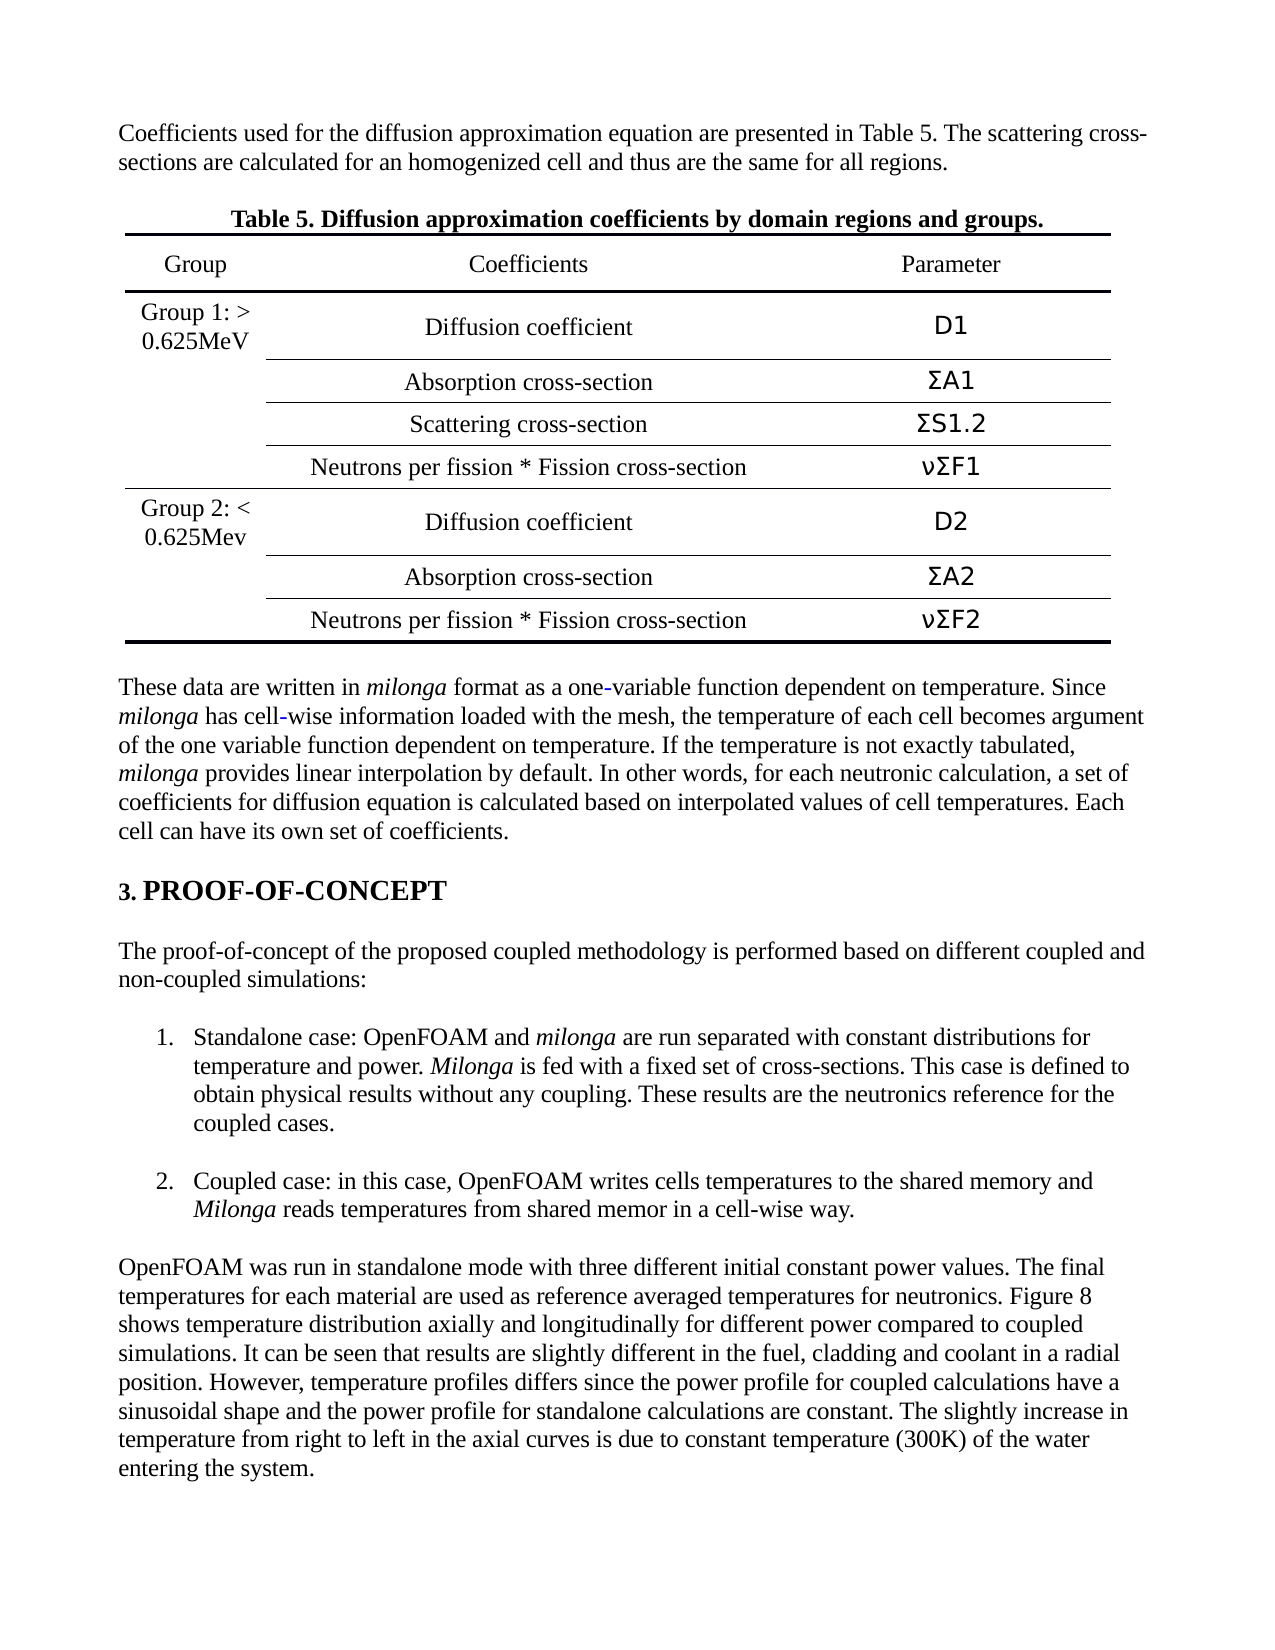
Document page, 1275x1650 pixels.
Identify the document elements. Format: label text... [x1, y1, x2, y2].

table_cell D2 [791, 489, 1111, 554]
text The proof-of-concept of the proposed coupled methodology is performed based on different coupled and non-coupled simulations: [118, 936, 1157, 993]
list Standalone case: OpenFOAM and milonga are run separated with constant distributions for temperature and power. Milonga is fed with a fixed set of cross-sections. This case is defined to obtain physical results without any coupling. These results are the neutronics reference for the coupled cases. [156, 1022, 1157, 1137]
list Coupled case: in this case, OpenFOAM writes cells temperatures to the shared memory and Milonga reads temperatures from shared memor in a cell-wise way. [156, 1166, 1157, 1223]
table_cell Group 2: < 0.625Mev [125, 489, 266, 554]
table_cell [125, 445, 266, 488]
table_cell ΣA1 [791, 360, 1111, 402]
table_cell Neutrons per fission * Fission cross-section [266, 599, 791, 640]
table_cell Absorption cross-section [266, 360, 791, 402]
table_cell Group 1: > 0.625MeV [125, 293, 266, 359]
table_cell Absorption cross-section [266, 556, 791, 597]
table_cell Diffusion coefficient [266, 293, 791, 359]
table_header Parameter [791, 236, 1111, 290]
table_cell νΣF1 [791, 446, 1111, 488]
table_cell νΣF2 [791, 599, 1111, 640]
text Table 5. Diffusion approximation coefficients by domain regions and groups. [118, 204, 1157, 233]
text 3. PROOF-OF-CONCEPT [118, 873, 1157, 907]
table_cell ΣA2 [791, 556, 1111, 597]
table_header Coefficients [266, 236, 791, 290]
text These data are written in milonga format as a one-variable function dependent on temperature. Since milonga has cell-wise information loaded with the mesh, the temperature of each cell becomes argument of the one variable function dependent on temperature. If the temperature is not exactly tabulated, milonga provides linear interpolation by default. In other words, for each neutronic calculation, a set of coefficients for diffusion equation is calculated based on interpolated values of cell temperatures. Each cell can have its own set of coefficients. [118, 672, 1157, 845]
text OpenFOAM was run in standalone mode with three different initial constant power values. The final temperatures for each material are used as reference averaged temperatures for neutronics. Figure 8 shows temperature distribution axially and longitudinally for different power compared to coupled simulations. It can be seen that results are slightly different in the fuel, cladding and coolant in a radial position. However, temperature profiles differs since the power profile for coupled calculations have a sinusoidal shape and the power profile for standalone calculations are constant. The slightly increase in temperature from right to left in the axial curves is due to constant temperature (300K) of the water entering the system. [118, 1252, 1157, 1482]
table_cell D1 [791, 293, 1111, 359]
table_header Group [125, 236, 266, 290]
text Coefficients used for the diffusion approximation equation are presented in Table 5. The scattering cross-sections are calculated for an homogenized cell and thus are the same for all regions. [118, 118, 1157, 176]
table_cell [125, 598, 266, 640]
table_cell ΣS1.2 [791, 403, 1111, 445]
table_cell Diffusion coefficient [266, 489, 791, 554]
table_cell Scattering cross-section [266, 403, 791, 445]
table_cell [125, 555, 266, 597]
table_cell [125, 402, 266, 445]
table_cell [125, 359, 266, 402]
table_cell Neutrons per fission * Fission cross-section [266, 446, 791, 488]
